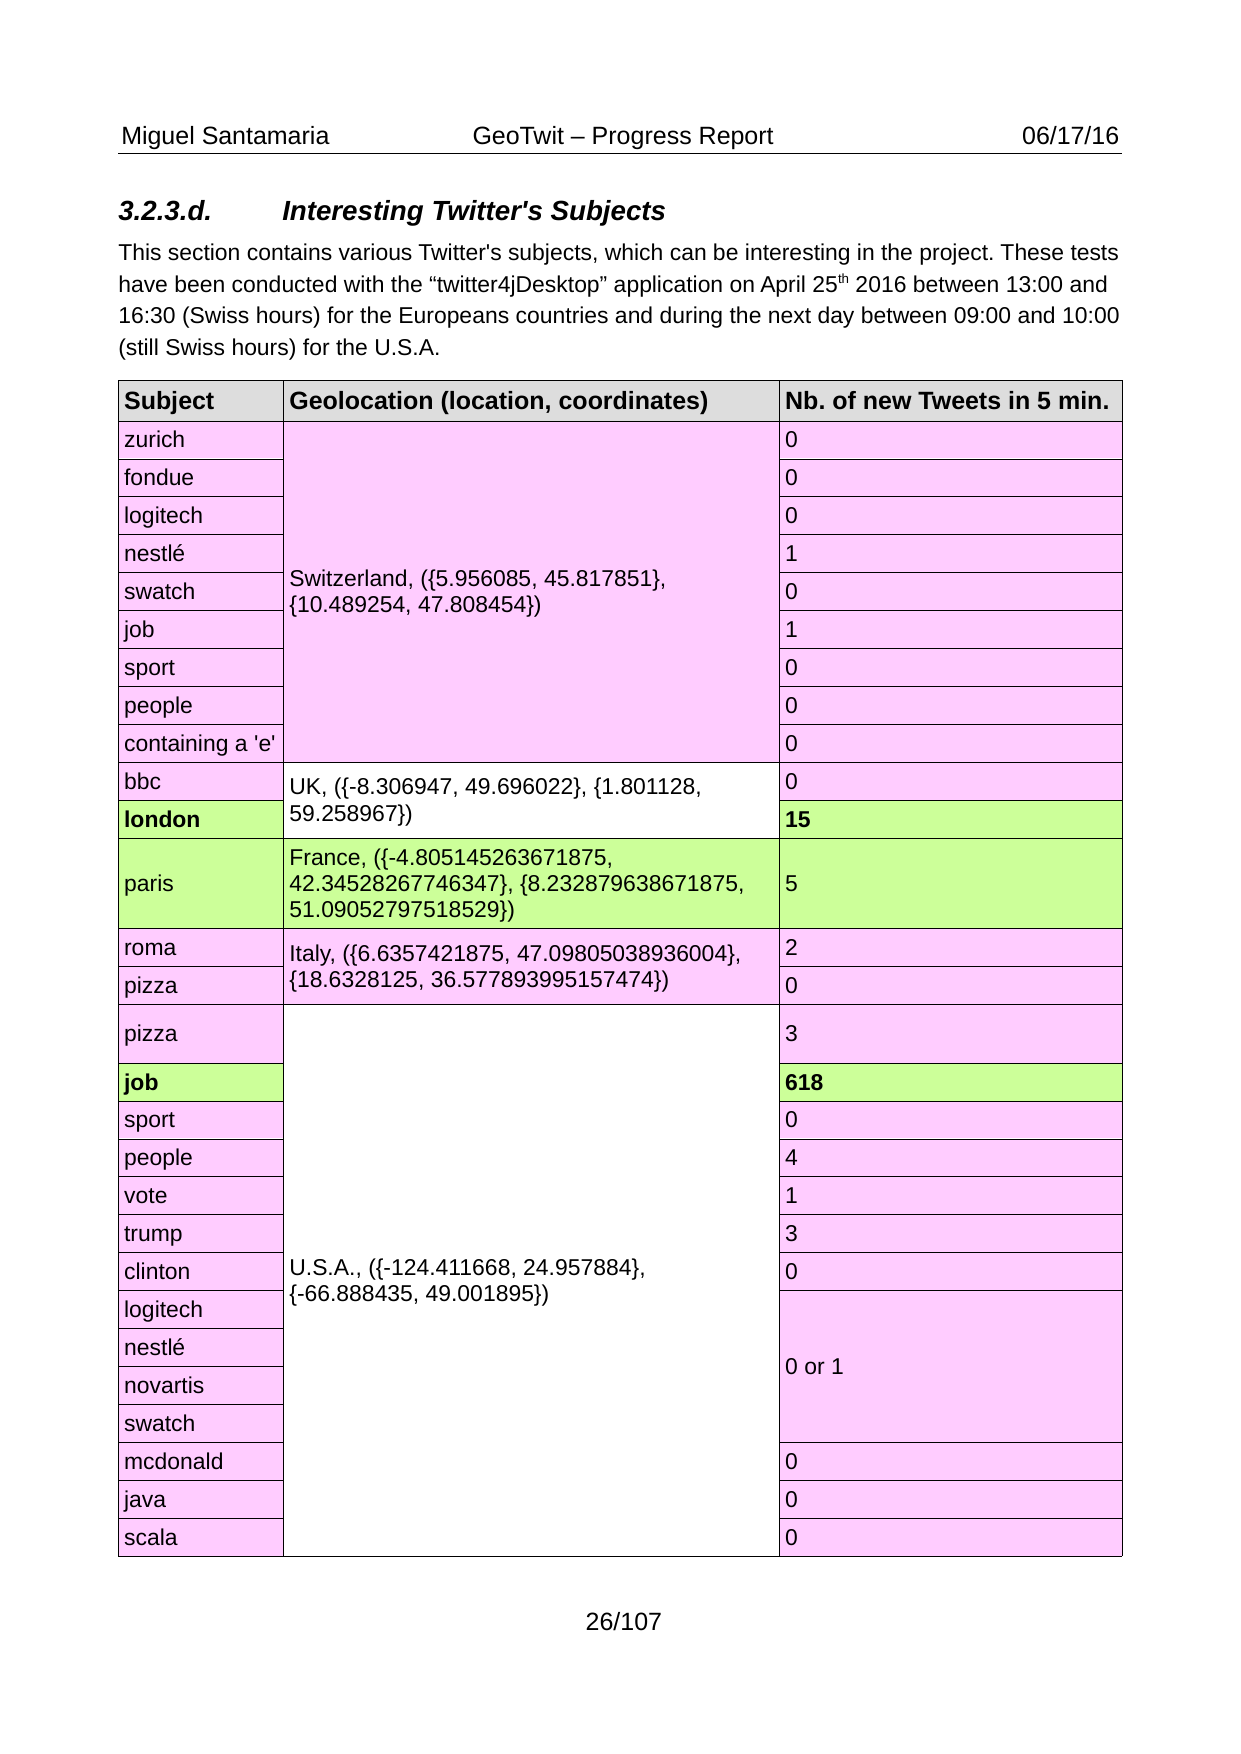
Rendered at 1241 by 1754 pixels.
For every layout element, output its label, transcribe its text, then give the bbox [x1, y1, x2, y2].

table_cell paris [119, 839, 283, 928]
table_cell 4 [780, 1140, 1122, 1176]
table_cell France, ({-4.805145263671875, 42.34528267746347}, {8.232879638671875, 51.09052797518529}) [284, 839, 779, 928]
table_cell Switzerland, ({5.956085, 45.817851}, {10.489254, 47.808454}) [284, 422, 779, 762]
table_cell 1 [780, 611, 1122, 648]
table_cell roma [119, 929, 283, 966]
table_cell 0 [780, 1481, 1122, 1518]
table_cell vote [119, 1177, 283, 1214]
table_cell bbc [119, 763, 283, 800]
table_cell 0 [780, 725, 1122, 762]
table_cell 0 or 1 [780, 1291, 1122, 1442]
table_cell 5 [780, 839, 1122, 928]
table_cell fondue [119, 460, 283, 496]
table_cell scala [119, 1519, 283, 1556]
subtitle Interesting Twitter's Subjects [118, 195, 1122, 227]
text This section contains various Twitter's subjects, which can be interesting in the project. These tests have been conducted with the “twitter4jDesktop” application on April 25th 2016 between 13:00 and 16:30 (Swiss hours) for the Europeans countries and during the next day between 09:00 and 10:00 (still Swiss hours) for the U.S.A. [118, 239, 1122, 360]
table_cell clinton [119, 1253, 283, 1290]
table_cell containing a 'e' [119, 725, 283, 762]
table_cell 0 [780, 1519, 1122, 1556]
table_cell swatch [119, 1405, 283, 1442]
table_cell java [119, 1481, 283, 1518]
table_cell 0 [780, 649, 1122, 686]
table_cell sport [119, 1102, 283, 1138]
table_cell 2 [780, 929, 1122, 966]
table_cell UK, ({-8.306947, 49.696022}, {1.801128, 59.258967}) [284, 763, 779, 838]
table_cell zurich [119, 422, 283, 458]
table_cell 0 [780, 763, 1122, 800]
table_cell 0 [780, 687, 1122, 724]
table_cell U.S.A., ({-124.411668, 24.957884}, {-66.888435, 49.001895}) [284, 1005, 779, 1556]
table_cell pizza [119, 967, 283, 1004]
table_cell nestlé [119, 1329, 283, 1366]
table_cell 0 [780, 967, 1122, 1004]
table_cell sport [119, 649, 283, 686]
table_cell logitech [119, 1291, 283, 1328]
table_cell 3 [780, 1005, 1122, 1063]
table_cell 1 [780, 1177, 1122, 1214]
table_cell nestlé [119, 535, 283, 572]
table_cell people [119, 1140, 283, 1176]
table_header Subject [119, 381, 283, 421]
table_cell pizza [119, 1005, 283, 1063]
table_cell 0 [780, 1443, 1122, 1480]
table_cell 0 [780, 573, 1122, 610]
table_cell 0 [780, 1253, 1122, 1290]
table_cell 0 [780, 422, 1122, 458]
table_cell logitech [119, 497, 283, 534]
table_cell 0 [780, 460, 1122, 496]
table_cell people [119, 687, 283, 724]
table_cell novartis [119, 1367, 283, 1404]
table_cell 3 [780, 1215, 1122, 1252]
table_cell 0 [780, 1102, 1122, 1138]
table_cell 618 [780, 1064, 1122, 1101]
table_cell job [119, 1064, 283, 1101]
table_cell london [119, 801, 283, 838]
table_cell swatch [119, 573, 283, 610]
table_cell trump [119, 1215, 283, 1252]
table_cell 15 [780, 801, 1122, 838]
table_cell 1 [780, 535, 1122, 572]
table_header Nb. of new Tweets in 5 min. [780, 381, 1122, 421]
table_cell 0 [780, 497, 1122, 534]
table_cell mcdonald [119, 1443, 283, 1480]
table_header Geolocation (location, coordinates) [284, 381, 779, 421]
table_cell job [119, 611, 283, 648]
table_cell Italy, ({6.6357421875, 47.09805038936004}, {18.6328125, 36.577893995157474}) [284, 929, 779, 1004]
